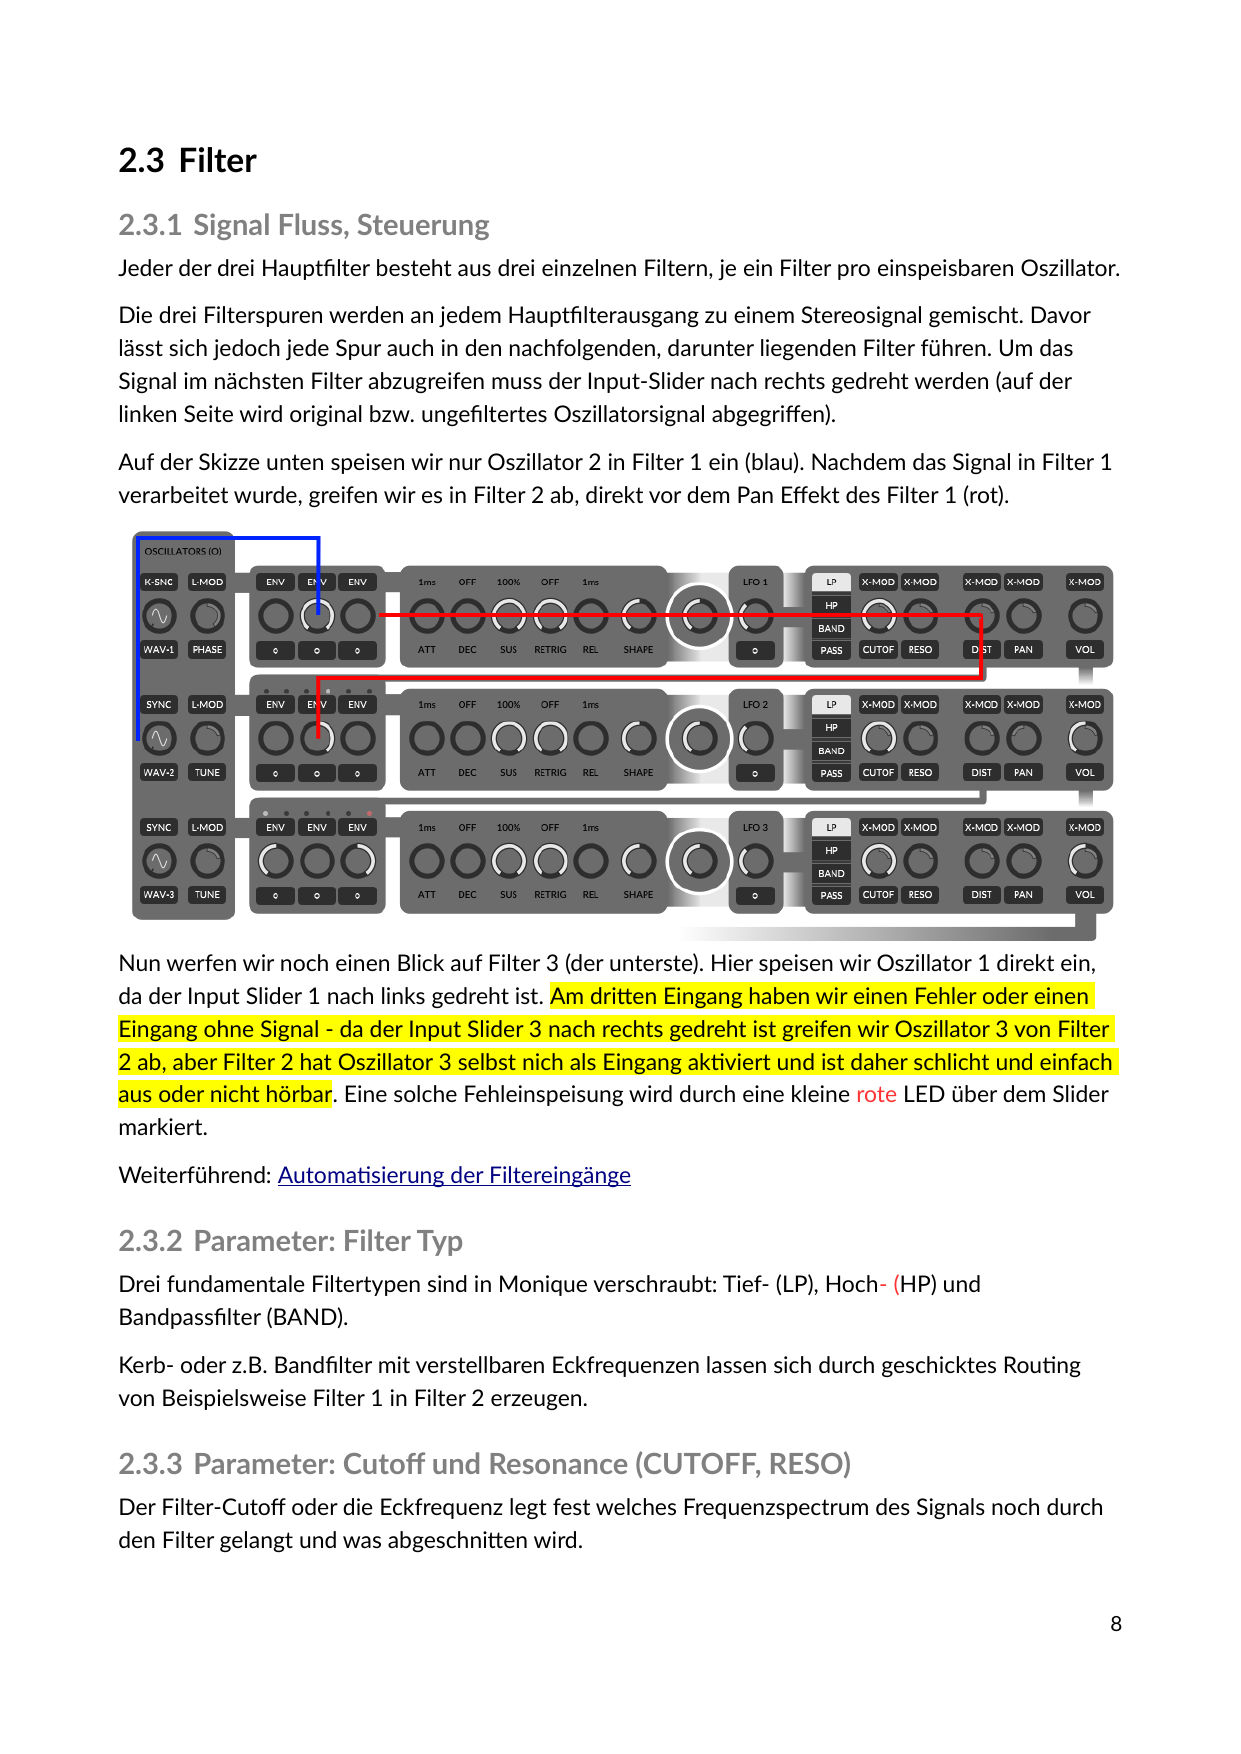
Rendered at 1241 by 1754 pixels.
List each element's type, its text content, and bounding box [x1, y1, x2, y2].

subtitle Filter [118, 139, 1122, 179]
text Auf der Skizze unten speisen wir nur Oszillator 2 in Filter 1 ein (blau). Nachdem das Signal in Filter 1 verarbeitet wurde, greifen wir es in Filter 2 ab, direkt vor dem Pan Effekt des Filter 1 (rot). [118, 448, 1122, 508]
subtitle Parameter: Filter Typ [118, 1223, 1122, 1258]
subtitle Signal Fluss, Steuerung [118, 206, 1122, 241]
picture [118, 527, 1123, 944]
text Jeder der drei Hauptfilter besteht aus drei einzelnen Filtern, je ein Filter pro einspeisbaren Oszillator. [118, 254, 1122, 281]
text Der Filter-Cutoff oder die Eckfrequenz legt fest welches Frequenzspectrum des Signals noch durch den Filter gelangt und was abgeschnitten wird. [118, 1493, 1122, 1554]
text Weiterführend: Automatisierung der Filtereingänge [118, 1161, 1122, 1188]
text Nun werfen wir noch einen Blick auf Filter 3 (der unterste). Hier speisen wir Oszillator 1 direkt ein, da der Input Slider 1 nach links gedreht ist. Am dritten Eingang haben wir einen Fehler oder einen Eingang ohne Signal - da der Input Slider 3 nach rechts gedreht ist greifen wir Oszillator 3 von Filter 2 ab, aber Filter 2 hat Oszillator 3 selbst nich als Eingang aktiviert und ist daher schlicht und einfach aus oder nicht hörbar. Eine solche Fehleinspeisung wird durch eine kleine rote LED über dem Slider markiert. [118, 944, 1122, 1141]
text Kerb- oder z.B. Bandfilter mit verstellbaren Eckfrequenzen lassen sich durch geschicktes Routing von Beispielsweise Filter 1 in Filter 2 erzeugen. [118, 1351, 1122, 1411]
text Die drei Filterspuren werden an jedem Hauptfilterausgang zu einem Stereosignal gemischt. Davor lässt sich jedoch jede Spur auch in den nachfolgenden, darunter liegenden Filter führen. Um das Signal im nächsten Filter abzugreifen muss der Input-Slider nach rechts gedreht werden (auf der linken Seite wird original bzw. ungefiltertes Oszillatorsignal abgegriffen). [118, 301, 1122, 428]
text Drei fundamentale Filtertypen sind in Monique verschraubt: Tief- (LP), Hoch- (HP) und Bandpassfilter (BAND). [118, 1270, 1122, 1331]
subtitle Parameter: Cutoff und Resonance (CUTOFF, RESO) [118, 1446, 1122, 1481]
